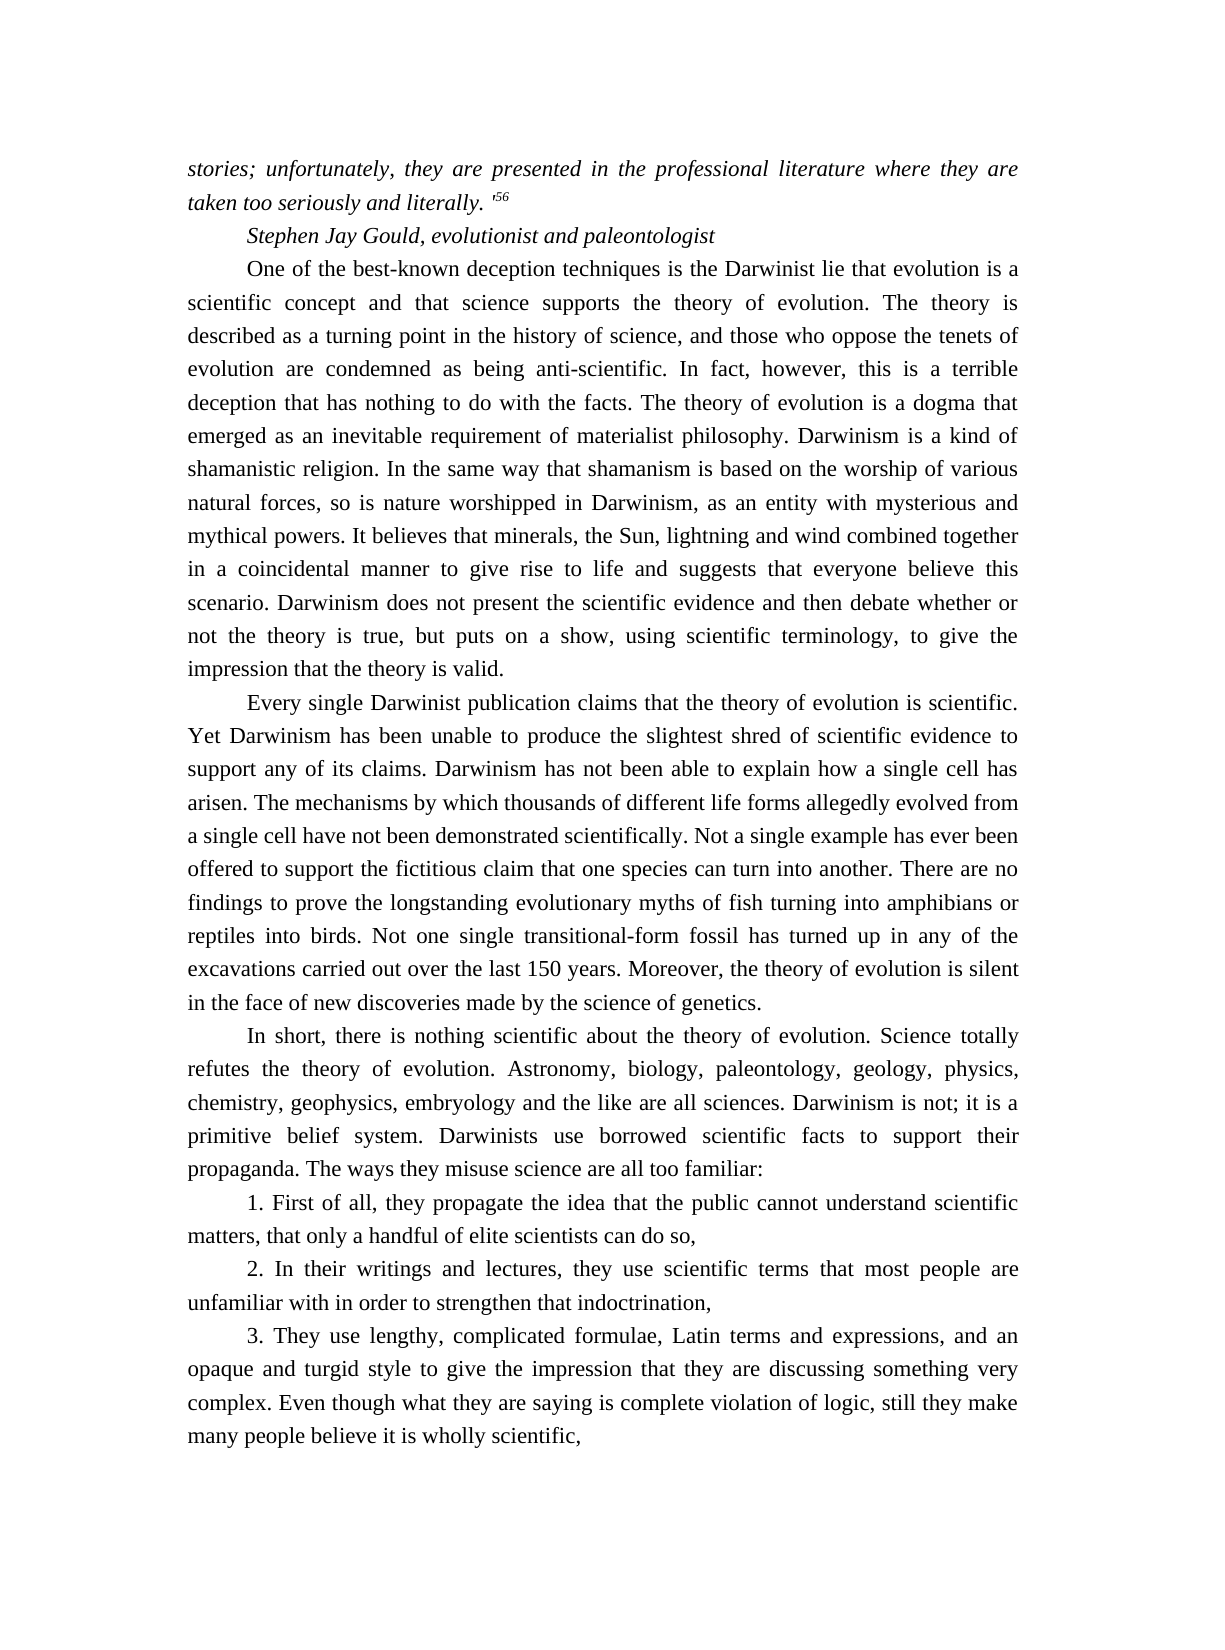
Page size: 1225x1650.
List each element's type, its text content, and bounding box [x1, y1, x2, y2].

text One of the best-known deception techniques is the Darwinist lie that evolution is a scientific concept and that science supports the theory of evolution. The theory is described as a turning point in the history of science, and those who oppose the tenets of evolution are condemned as being anti-scientific. In fact, however, this is a terrible deception that has nothing to do with the facts. The theory of evolution is a dogma that emerged as an inevitable requirement of materialist philosophy. Darwinism is a kind of shamanistic religion. In the same way that shamanism is based on the worship of various natural forces, so is nature worshipped in Darwinism, as an entity with mysterious and mythical powers. It believes that minerals, the Sun, lightning and wind combined together in a coincidental manner to give rise to life and suggests that everyone believe this scenario. Darwinism does not present the scientific evidence and then debate whether or not the theory is true, but puts on a show, using scientific terminology, to give the impression that the theory is valid. [187, 250, 1020, 683]
text 1. First of all, they propagate the idea that the public cannot understand scientific matters, that only a handful of elite scientists can do so, [187, 1183, 1020, 1250]
text stories; unfortunately, they are presented in the professional literature where they are taken too seriously and literally. '56 [187, 150, 1020, 217]
text 2. In their writings and lectures, they use scientific terms that most people are unfamiliar with in order to strengthen that indoctrination, [187, 1250, 1020, 1317]
text 3. They use lengthy, complicated formulae, Latin terms and expressions, and an opaque and turgid style to give the impression that they are discussing something very complex. Even though what they are saying is complete violation of logic, still they make many people believe it is wholly scientific, [187, 1317, 1020, 1450]
text Every single Darwinist publication claims that the theory of evolution is scientific. Yet Darwinism has been unable to produce the slightest shred of scientific evidence to support any of its claims. Darwinism has not been able to explain how a single cell has arisen. The mechanisms by which thousands of different life forms allegedly evolved from a single cell have not been demonstrated scientifically. Not a single example has ever been offered to support the fictitious claim that one species can turn into another. There are no findings to prove the longstanding evolutionary myths of fish turning into amphibians or reptiles into birds. Not one single transitional-form fossil has turned up in any of the excavations carried out over the last 150 years. Moreover, the theory of evolution is silent in the face of new discoveries made by the science of genetics. [187, 683, 1020, 1017]
text Stephen Jay Gould, evolutionist and paleontologist [187, 217, 1020, 250]
text In short, there is nothing scientific about the theory of evolution. Science totally refutes the theory of evolution. Astronomy, biology, paleontology, geology, physics, chemistry, geophysics, embryology and the like are all sciences. Darwinism is not; it is a primitive belief system. Darwinists use borrowed scientific facts to support their propaganda. The ways they misuse science are all too familiar: [187, 1017, 1020, 1183]
